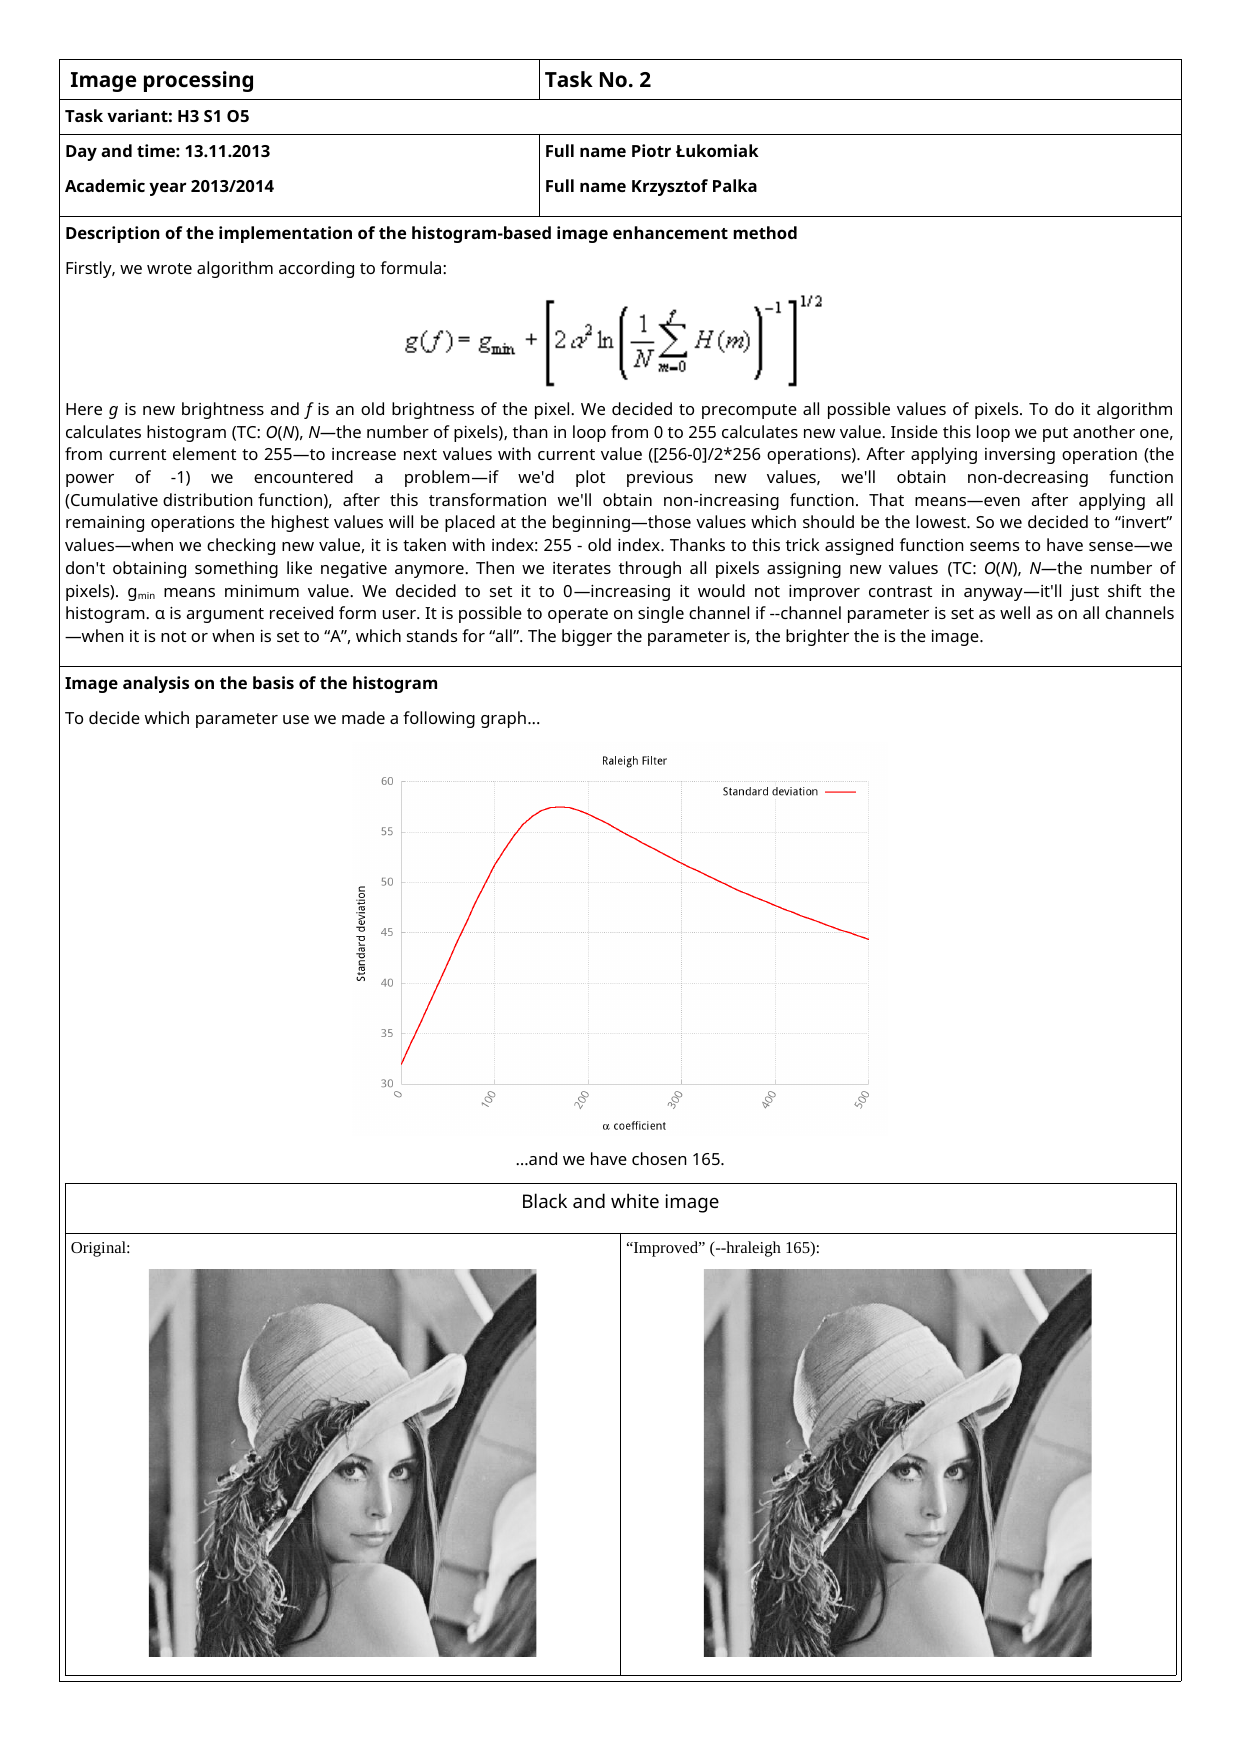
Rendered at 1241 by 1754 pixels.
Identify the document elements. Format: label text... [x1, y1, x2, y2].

table_cell Task variant: H3 S1 O5 [60, 100, 1181, 133]
table_header Black and white image [66, 1184, 1176, 1232]
table_cell Image analysis on the basis of the histogram To decide which parameter use we made a following graph... …and we have chosen 165. Even if big improvement is not visible at first glance, histogram shows that distribution of brightness is better. As well as Image charcteristics: Higher arithmetic mean suggests that image is a little bit brighter. [60, 667, 1181, 1681]
table_cell “Improved” (--hraleigh 165): [621, 1234, 1176, 1675]
picture [401, 292, 839, 388]
picture [352, 742, 888, 1136]
picture [703, 1269, 1092, 1657]
table_cell Full name Piotr Łukomiak Full name Krzysztof Palka [540, 135, 1181, 216]
table_header Image processing [60, 60, 539, 99]
table_cell Day and time: 13.11.2013 Academic year 2013/2014 [60, 135, 539, 216]
table_cell Description of the implementation of the histogram-based image enhancement method Firstly, we wrote algorithm according to formula: Here g is new brightness and f is an old brightness of the pixel. We decided to precompute all possible values of pixels. To do it algorithm calculates histogram (TC: O(N), N—the number of pixels), than in loop from 0 to 255 calculates new value. Inside this loop we put another one, from current element to 255—to increase next values with current value ([256-0]/2*256 operations). After applying inversing operation (the power of -1) we encountered a problem—if we'd plot previous new values, we'll obtain non-decreasing function (Cumulative distribution function), after this transformation we'll obtain non-increasing function. That means—even after applying all remaining operations the highest values will be placed at the beginning—those values which should be the lowest. So we decided to “invert” values—when we checking new value, it is taken with index: 255 - old index. Thanks to this trick assigned function seems to have sense—we don't obtaining something like negative anymore. Then we iterates through all pixels assigning new values (TC: O(N), N—the number of pixels). gmin means minimum value. We decided to set it to 0—increasing it would not improver contrast in anyway—it'll just shift the histogram. α is argument received form user. It is possible to operate on single channel if --channel parameter is set as well as on all channels—when it is not or when is set to “A”, which stands for “all”. The bigger the parameter is, the brighter the is the image. [60, 217, 1181, 666]
table_header Task No. 2 [540, 60, 1181, 99]
picture [148, 1269, 537, 1657]
table_cell Original: [66, 1234, 620, 1675]
